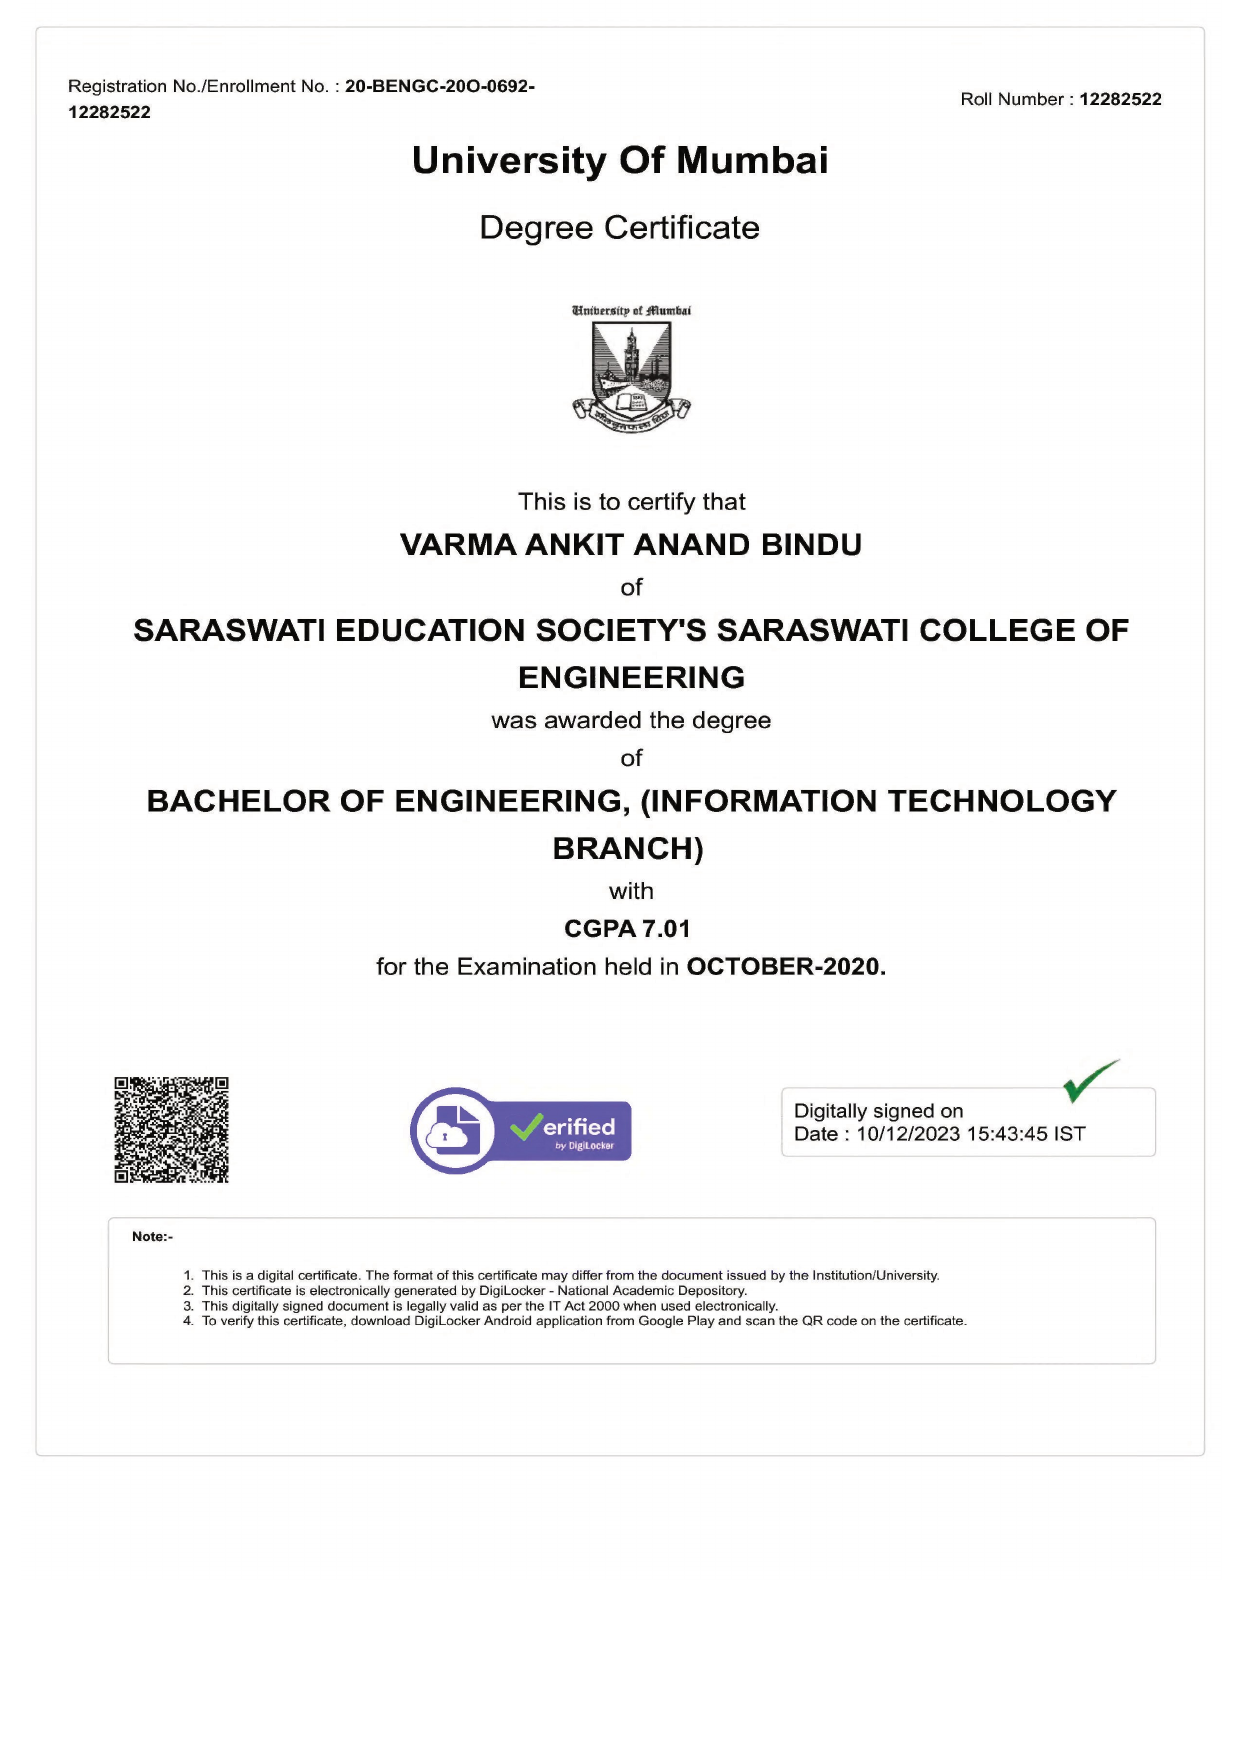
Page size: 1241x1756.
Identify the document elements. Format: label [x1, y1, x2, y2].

picture [20, 0, 1222, 1580]
